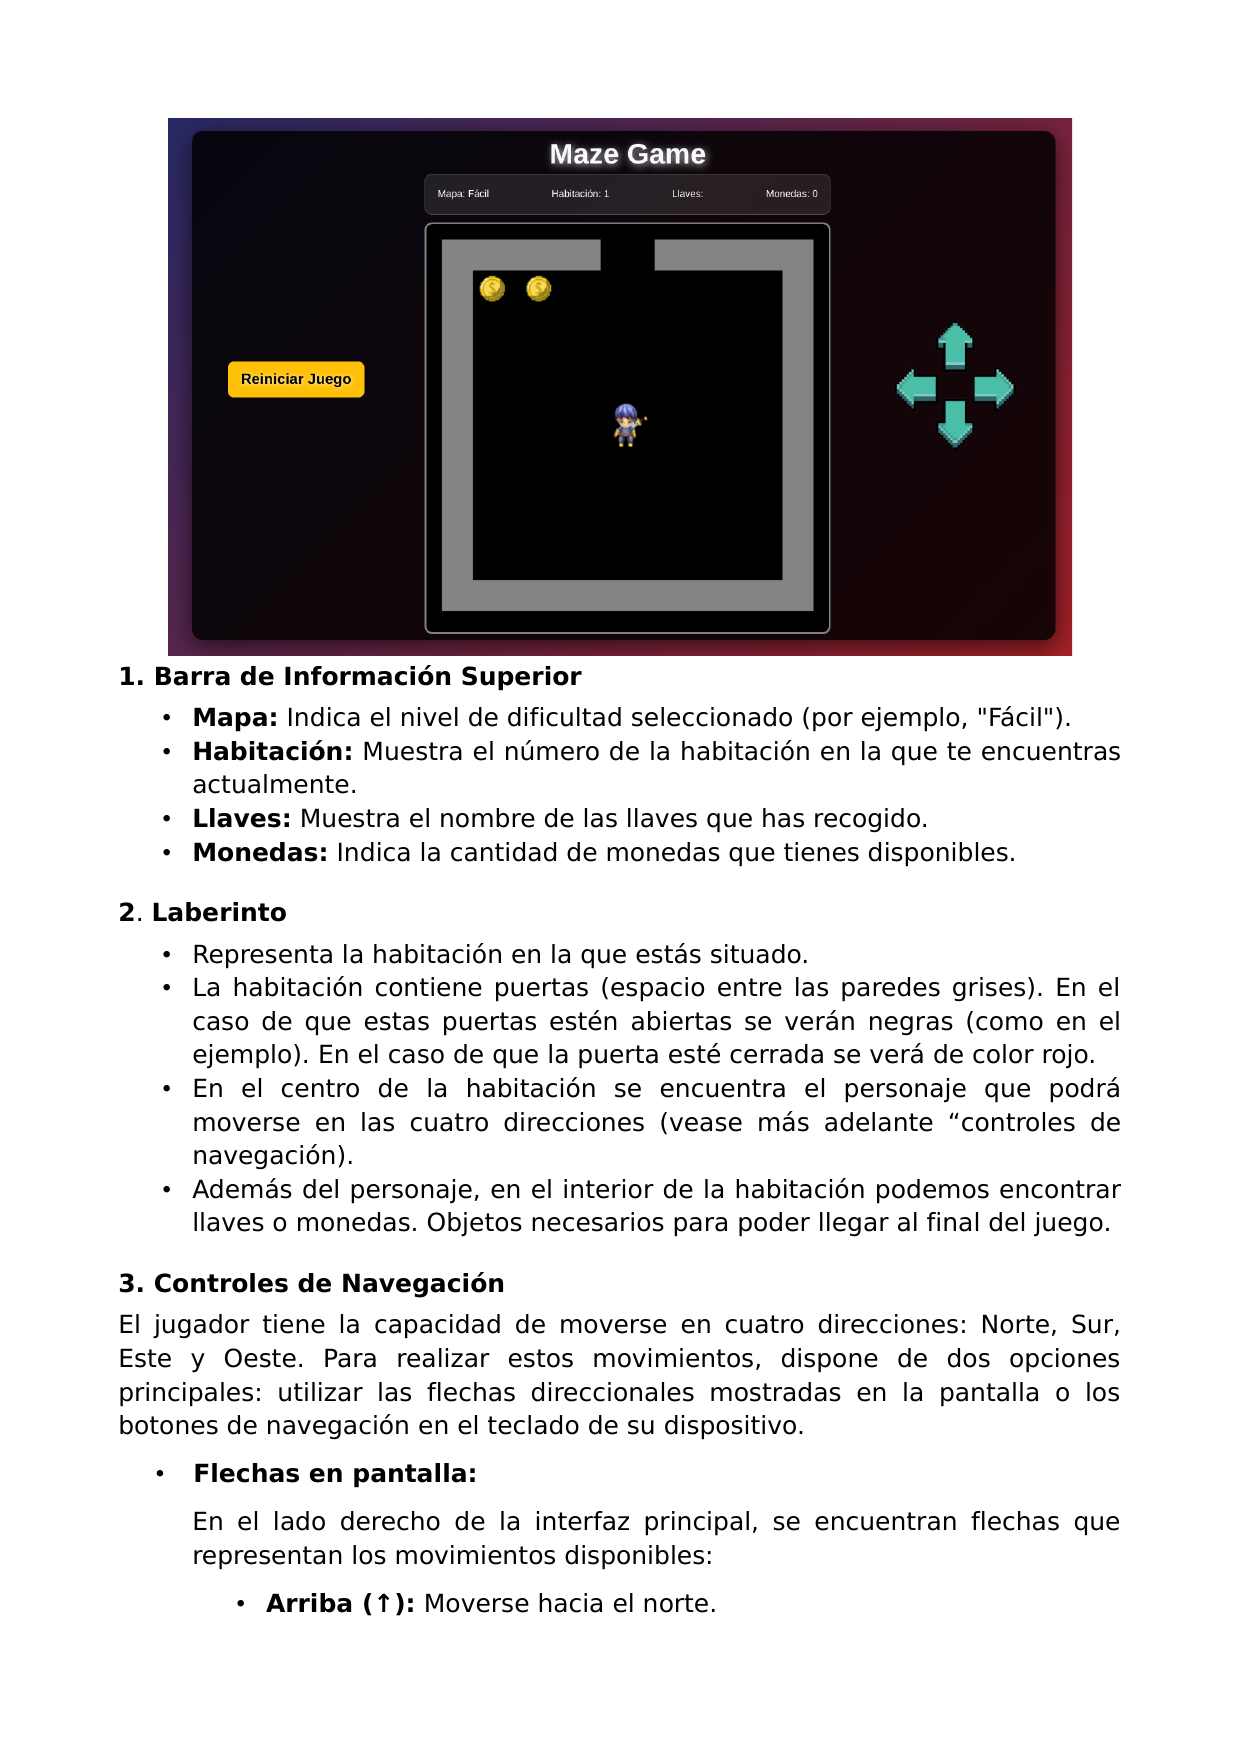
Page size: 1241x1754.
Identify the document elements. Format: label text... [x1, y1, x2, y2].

list La habitación contiene puertas (espacio entre las paredes grises). En el caso de que estas puertas estén abiertas se verán negras (como en el ejemplo). En el caso de que la puerta esté cerrada se verá de color rojo. [162, 974, 1122, 1070]
list En el lado derecho de la interfaz principal, se encuentran flechas que representan los movimientos disponibles: [162, 1508, 1122, 1570]
subtitle 1. Barra de Información Superior [118, 662, 1122, 691]
list Arriba (↑): Moverse hacia el norte. [236, 1589, 1122, 1618]
list Llaves: Muestra el nombre de las llaves que has recogido. [162, 804, 1122, 833]
list Además del personaje, en el interior de la habitación podemos encontrar llaves o monedas. Objetos necesarios para poder llegar al final del juego. [162, 1175, 1122, 1238]
list Mapa: Indica el nivel de dificultad seleccionado (por ejemplo, "Fácil"). [162, 704, 1122, 733]
list Representa la habitación en la que estás situado. [162, 940, 1122, 969]
subtitle 3. Controles de Navegación [118, 1269, 1122, 1298]
list Monedas: Indica la cantidad de monedas que tienes disponibles. [162, 838, 1122, 867]
list Habitación: Muestra el número de la habitación en la que te encuentras actualmente. [162, 737, 1122, 800]
subtitle 2. Laberinto [118, 898, 1122, 928]
picture [168, 118, 1073, 656]
list En el centro de la habitación se encuentra el personaje que podrá moverse en las cuatro direcciones (vease más adelante “controles de navegación). [162, 1074, 1122, 1171]
text El jugador tiene la capacidad de moverse en cuatro direcciones: Norte, Sur, Este y Oeste. Para realizar estos movimientos, dispone de dos opciones principales: utilizar las flechas direccionales mostradas en la pantalla o los botones de navegación en el teclado de su dispositivo. [118, 1311, 1122, 1441]
list Flechas en pantalla: [156, 1459, 1122, 1489]
